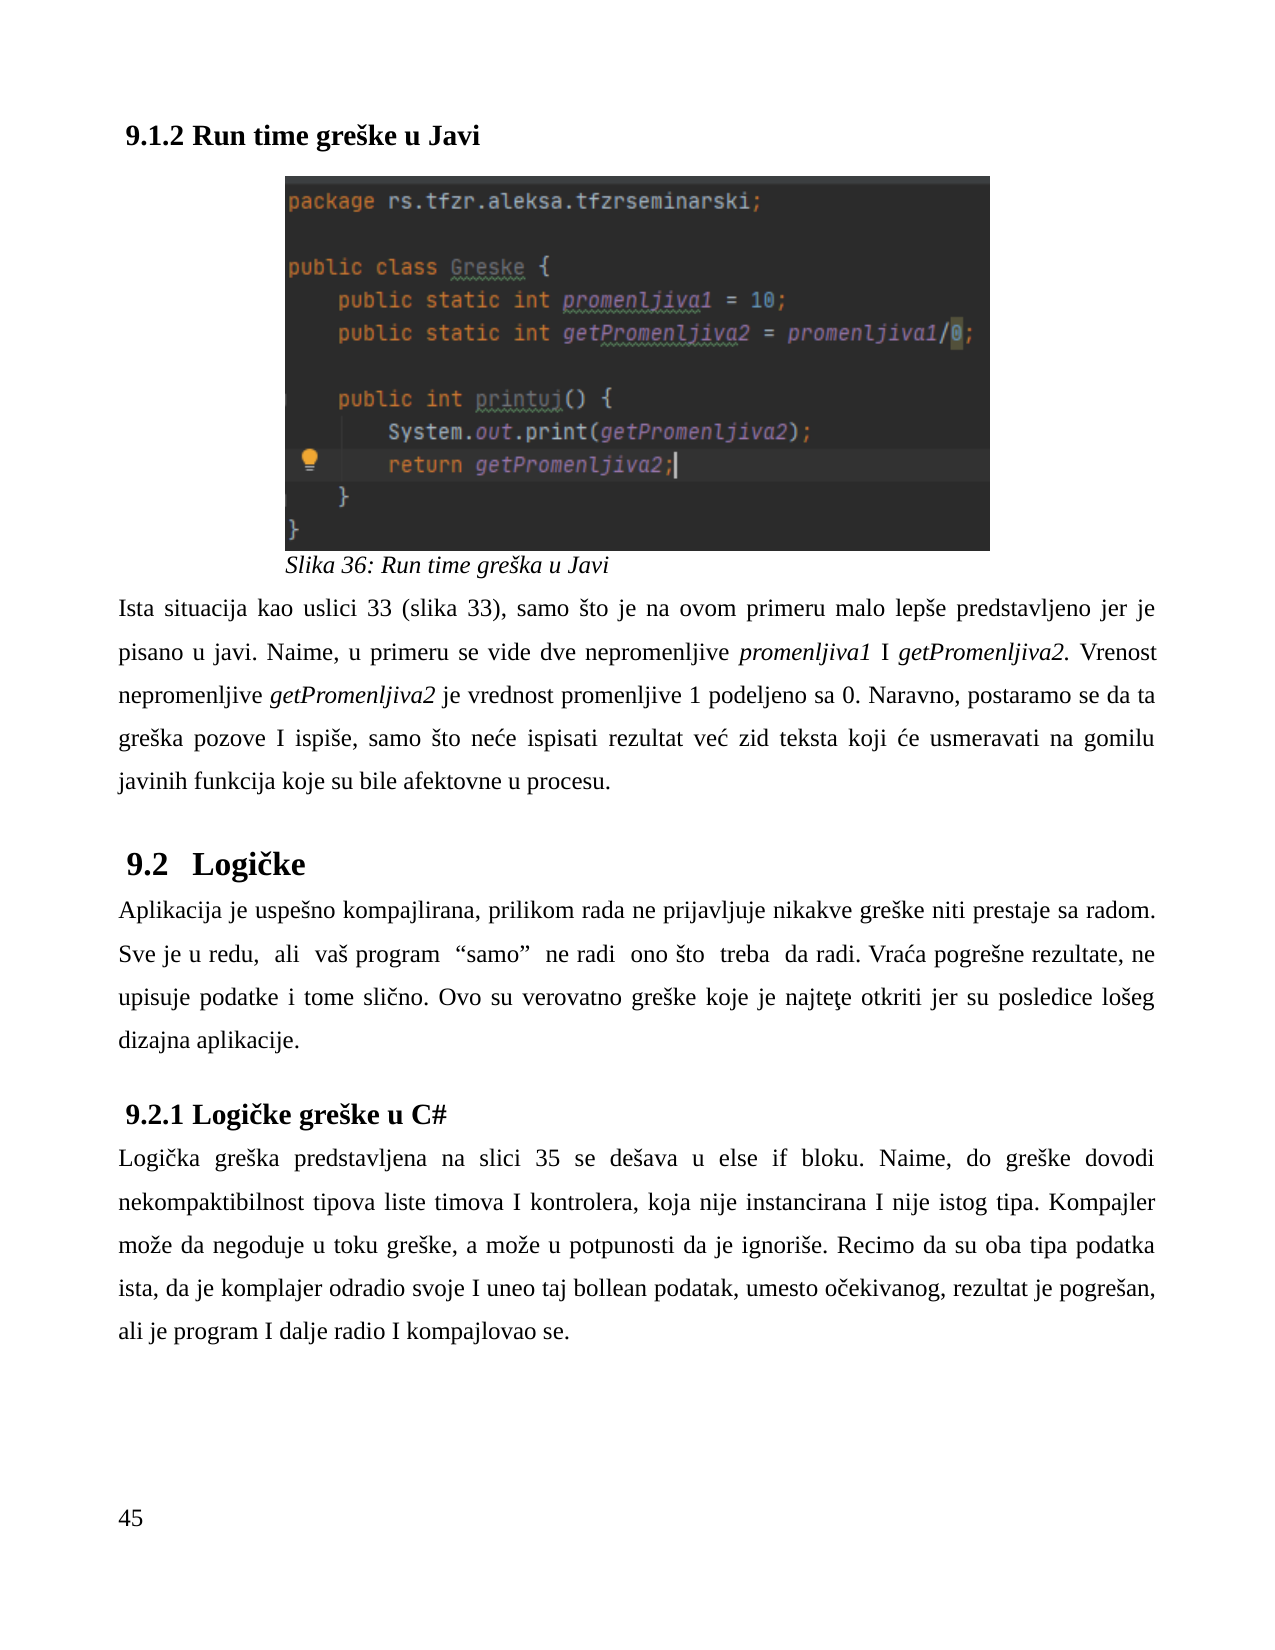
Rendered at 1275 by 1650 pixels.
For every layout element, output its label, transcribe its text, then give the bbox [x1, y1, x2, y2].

subtitle Logičke [118, 844, 1157, 883]
subtitle Run time greške u Javi [118, 118, 1157, 152]
subtitle Logičke greške u C# [118, 1097, 1157, 1131]
text Ista situacija kao uslici 33 (slika 33), samo što je na ovom primeru malo lepše predstavljeno jer je pisano u javi. Naime, u primeru se vide dve nepromenljive promenljiva1 I getPromenljiva2. Vrenost nepromenljive getPromenljiva2 je vrednost promenljive 1 podeljeno sa 0. Naravno, postaramo se da ta greška pozove I ispiše, samo što neće ispisati rezultat već zid teksta koji će usmeravati na gomilu javinih funkcija koje su bile afektovne u procesu. [118, 164, 1157, 795]
text Slika 36: Run time greška u Javi [285, 551, 990, 579]
text Aplikacija je uspešno kompajlirana, prilikom rada ne prijavljuje nikakve greške niti prestaje sa radom. Sve je u redu, ali vaš program “samo” ne radi ono što treba da radi. Vraća pogrešne rezultate, ne upisuje podatke i tome slično. Ovo su verovatno greške koje je najteţe otkriti jer su posledice lošeg dizajna aplikacije. [118, 896, 1157, 1054]
text Logička greška predstavljena na slici 35 se dešava u else if bloku. Naime, do greške dovodi nekompaktibilnost tipova liste timova I kontrolera, koja nije instancirana I nije istog tipa. Kompajler može da negoduje u toku greške, a može u potpunosti da je ignoriše. Recimo da su oba tipa podatka ista, da je komplajer odradio svoje I uneo taj bollean podatak, umesto očekivanog, rezultat je pogrešan, ali je program I dalje radio I kompajlovao se. [118, 1143, 1157, 1345]
picture [285, 176, 990, 551]
